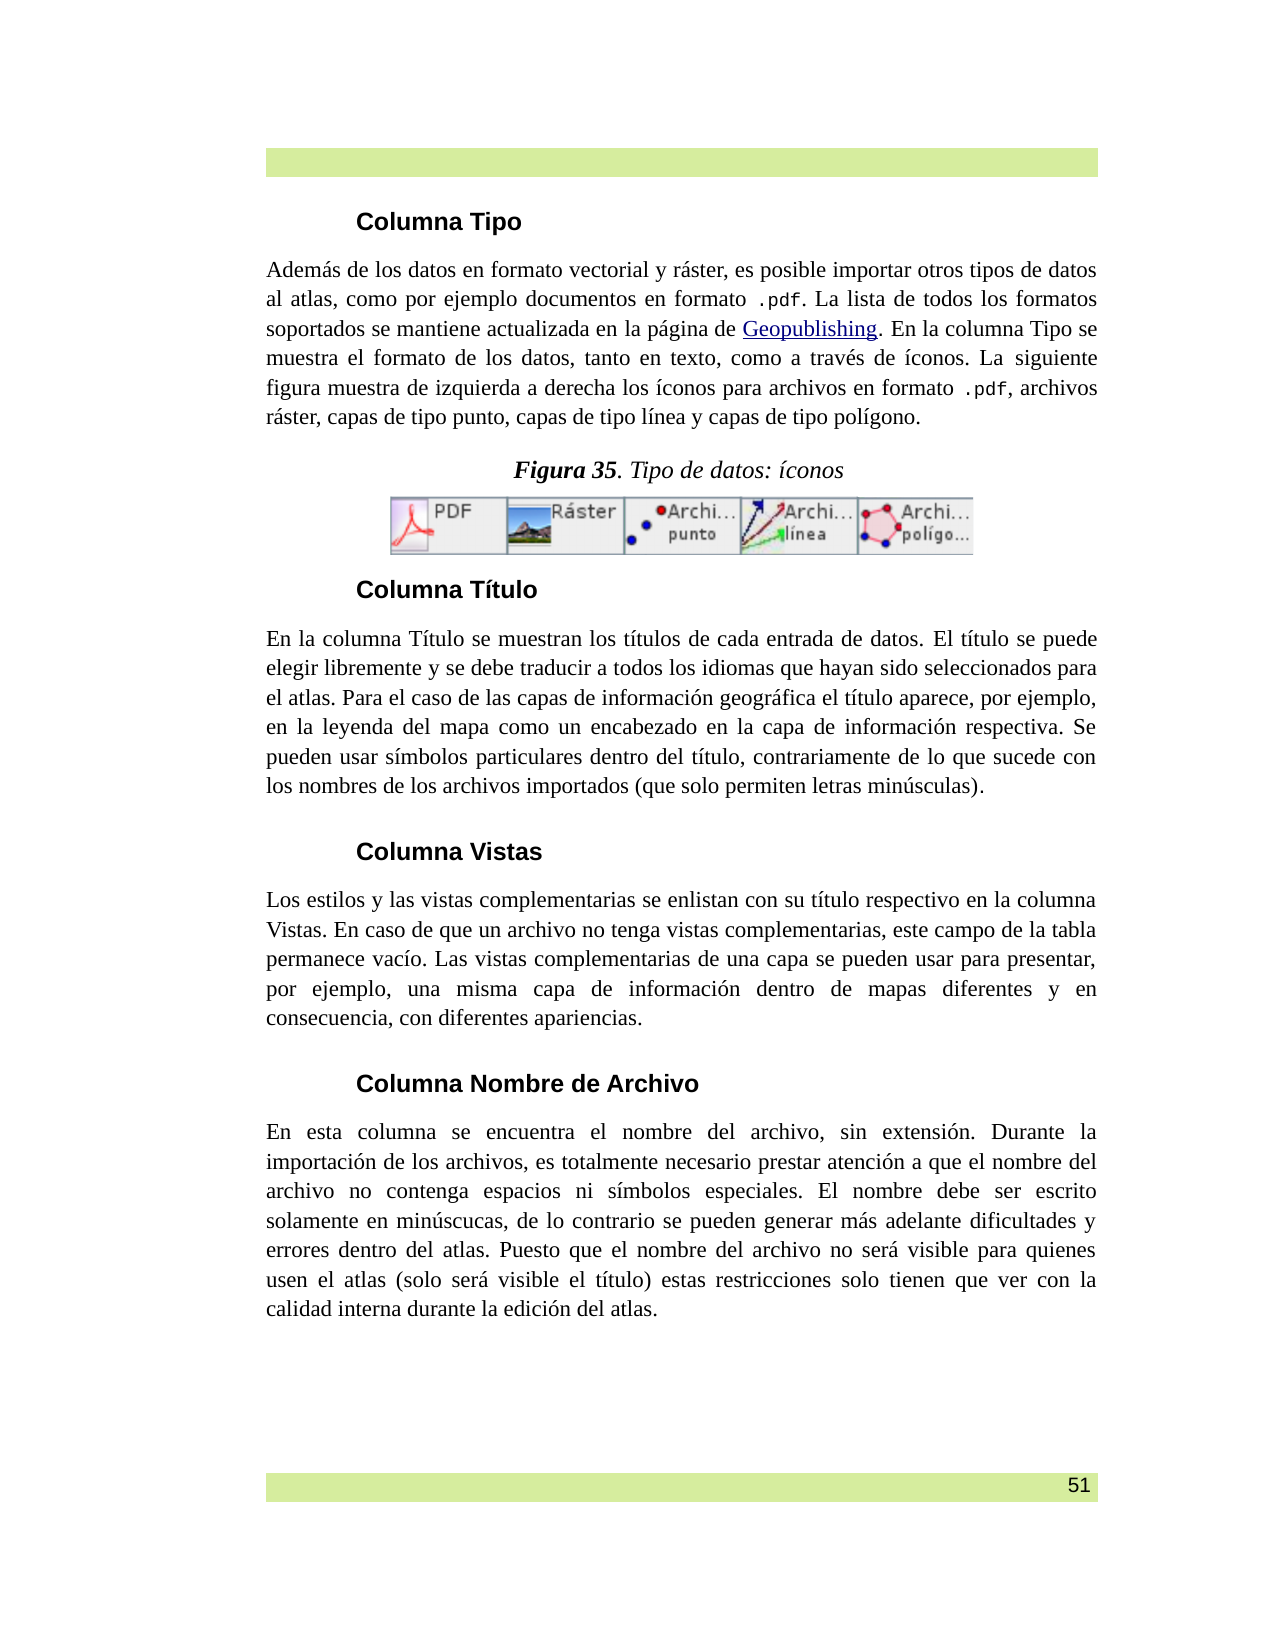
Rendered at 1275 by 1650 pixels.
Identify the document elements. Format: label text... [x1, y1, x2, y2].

text Además de los datos en formato vectorial y ráster, es posible importar otros tipos de datos al atlas, como por ejemplo documentos en formato .pdf. La lista de todos los formatos soportados se mantiene actualizada en la página de Geopublishing. En la columna Tipo se muestra el formato de los datos, tanto en texto, como a través de íconos. La siguiente figura muestra de izquierda a derecha los íconos para archivos en formato .pdf, archivos ráster, capas de tipo punto, capas de tipo línea y capas de tipo polígono. [266, 254, 1098, 431]
subtitle Columna Vistas [266, 837, 1098, 866]
text En esta columna se encuentra el nombre del archivo, sin extensión. Durante la importación de los archivos, es totalmente necesario prestar atención a que el nombre del archivo no contenga espacios ni símbolos especiales. El nombre debe ser escrito solamente en minúscucas, de lo contrario se pueden generar más adelante dificultades y errores dentro del atlas. Puesto que el nombre del archivo no será visible para quienes usen el atlas (solo será visible el título) estas restricciones solo tienen que ver con la calidad interna durante la edición del atlas. [266, 1116, 1098, 1322]
subtitle Columna Título [266, 576, 1098, 604]
picture [390, 496, 974, 555]
text En la columna Título se muestran los títulos de cada entrada de datos. El título se puede elegir libremente y se debe traducir a todos los idiomas que hayan sido seleccionados para el atlas. Para el caso de las capas de información geográfica el título aparece, por ejemplo, en la leyenda del mapa como un encabezado en la capa de información respectiva. Se pueden usar símbolos particulares dentro del título, contrariamente de lo que sucede con los nombres de los archivos importados (que solo permiten letras minúsculas). [266, 623, 1098, 799]
subtitle Columna Tipo [266, 207, 1098, 235]
text Figura 35. Tipo de datos: íconos [266, 456, 1098, 484]
text Los estilos y las vistas complementarias se enlistan con su título respectivo en la columna Vistas. En caso de que un archivo no tenga vistas complementarias, este campo de la tabla permanece vacío. Las vistas complementarias de una capa se pueden usar para presentar, por ejemplo, una misma capa de información dentro de mapas diferentes y en consecuencia, con diferentes apariencias. [266, 884, 1098, 1032]
subtitle Columna Nombre de Archivo [266, 1069, 1098, 1098]
